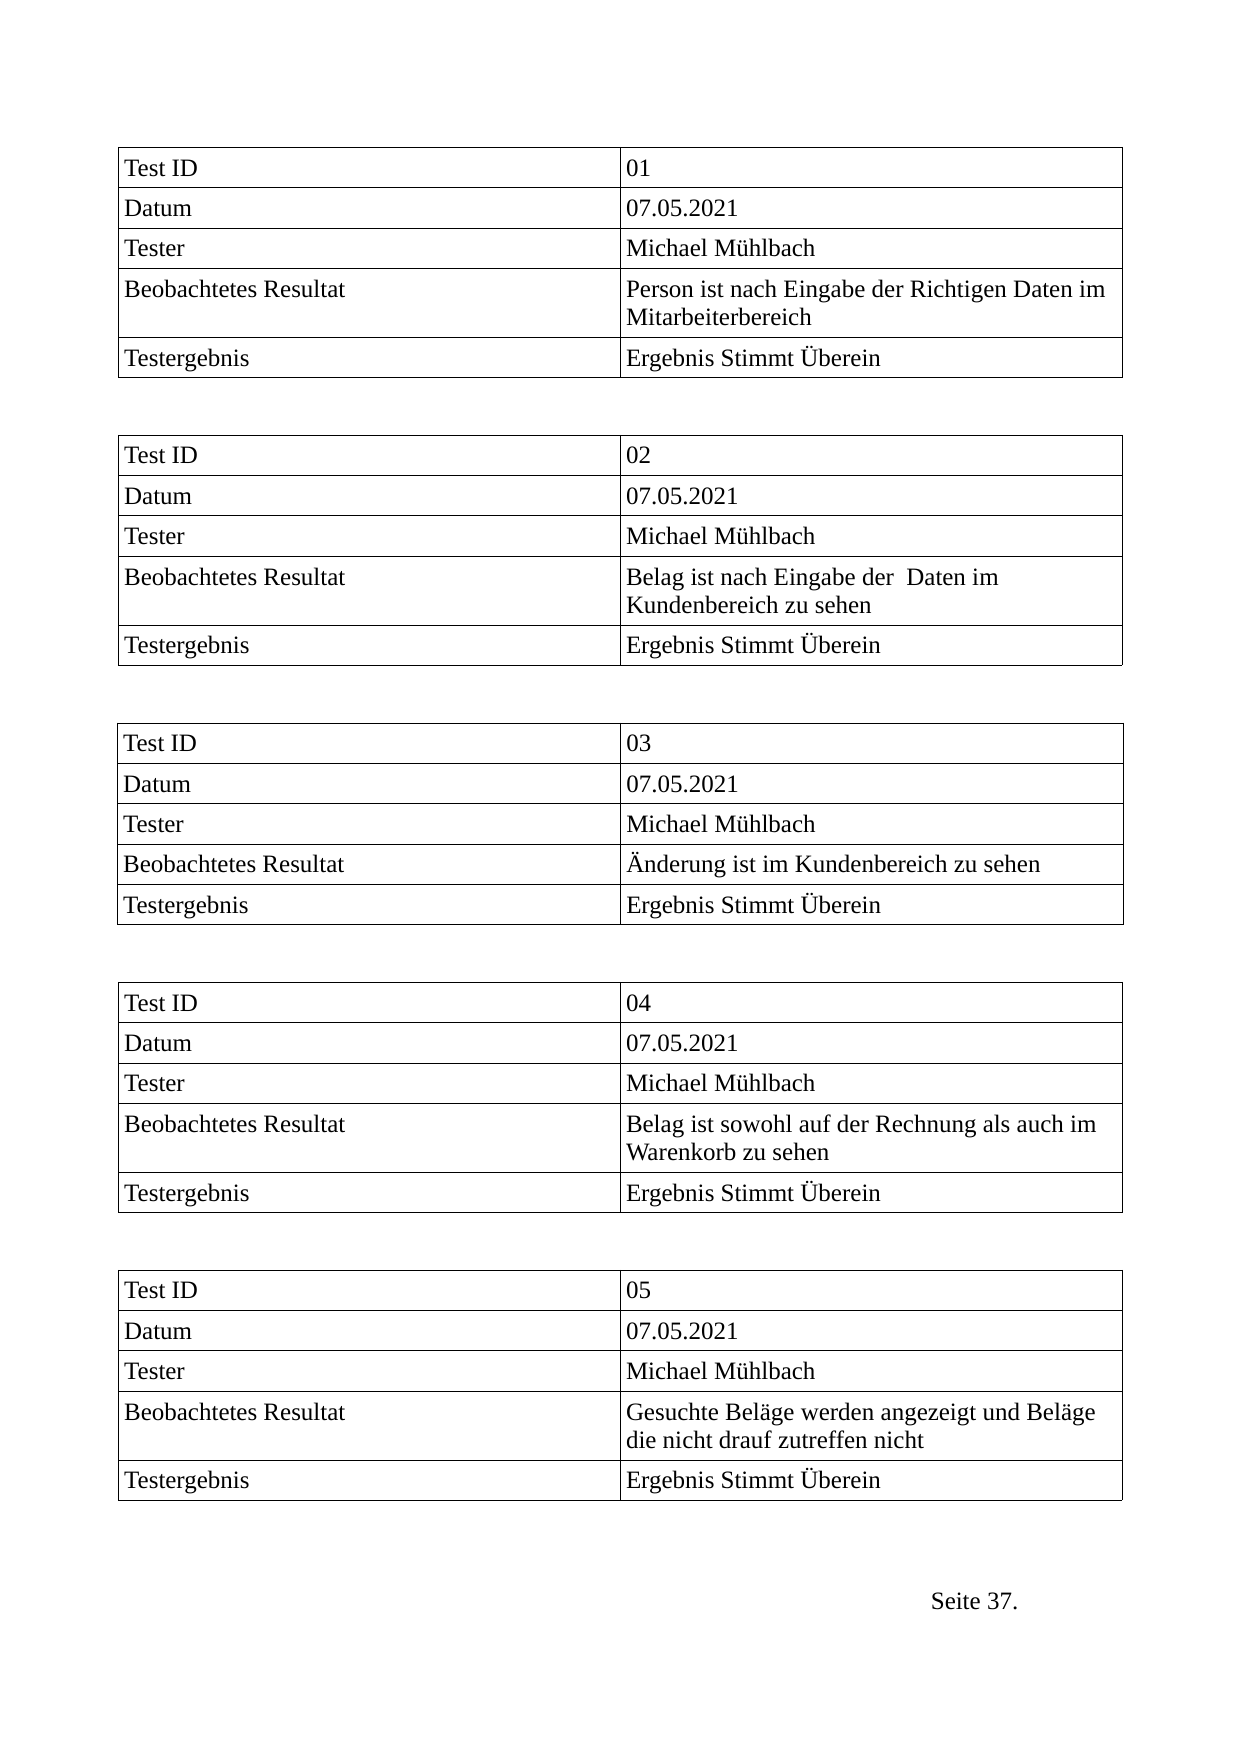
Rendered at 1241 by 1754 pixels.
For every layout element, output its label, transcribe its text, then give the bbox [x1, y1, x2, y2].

table_cell Ergebnis Stimmt Überein [621, 338, 1122, 377]
table_header 03 [621, 724, 1123, 763]
table_header 02 [621, 436, 1122, 475]
table_cell Ergebnis Stimmt Überein [621, 885, 1123, 924]
table_cell Datum [119, 1311, 620, 1350]
table_cell Datum [119, 1023, 620, 1062]
table_header Test ID [119, 983, 620, 1022]
table_cell Testergebnis [119, 338, 620, 377]
table_cell 07.05.2021 [621, 476, 1122, 515]
table_cell Tester [118, 804, 620, 844]
table_cell Beobachtetes Resultat [119, 1104, 620, 1172]
table_cell 07.05.2021 [621, 188, 1122, 227]
table_cell Änderung ist im Kundenbereich zu sehen [621, 845, 1123, 884]
table_cell Tester [119, 229, 620, 268]
table_cell Testergebnis [119, 1461, 620, 1500]
table_cell Tester [119, 1351, 620, 1391]
table_cell 07.05.2021 [621, 1311, 1122, 1350]
table_header Test ID [119, 1271, 620, 1310]
table_cell Datum [119, 476, 620, 515]
table_cell Tester [119, 516, 620, 556]
table_cell 07.05.2021 [621, 764, 1123, 803]
table_cell Belag ist sowohl auf der Rechnung als auch im Warenkorb zu sehen [621, 1104, 1122, 1172]
table_cell Belag ist nach Eingabe der Daten im Kundenbereich zu sehen [621, 557, 1122, 625]
table_header Test ID [119, 148, 620, 187]
table_cell Testergebnis [119, 1173, 620, 1212]
table_cell Michael Mühlbach [621, 1351, 1122, 1391]
table_cell Ergebnis Stimmt Überein [621, 1173, 1122, 1212]
table_cell Person ist nach Eingabe der Richtigen Daten im Mitarbeiterbereich [621, 269, 1122, 337]
table_cell Tester [119, 1064, 620, 1103]
table_header 05 [621, 1271, 1122, 1310]
table_cell Michael Mühlbach [621, 516, 1122, 556]
table_cell Ergebnis Stimmt Überein [621, 626, 1122, 665]
table_cell Testergebnis [119, 626, 620, 665]
table_cell Beobachtetes Resultat [119, 1392, 620, 1460]
table_cell Datum [119, 188, 620, 227]
table_cell 07.05.2021 [621, 1023, 1122, 1062]
table_header Test ID [119, 436, 620, 475]
table_cell Beobachtetes Resultat [119, 269, 620, 337]
table_cell Michael Mühlbach [621, 229, 1122, 268]
table_cell Michael Mühlbach [621, 804, 1123, 844]
table_cell Gesuchte Beläge werden angezeigt und Beläge die nicht drauf zutreffen nicht [621, 1392, 1122, 1460]
text Seite 37. [118, 1586, 1122, 1615]
table_cell Michael Mühlbach [621, 1064, 1122, 1103]
table_header Test ID [118, 724, 620, 763]
table_cell Beobachtetes Resultat [119, 557, 620, 625]
table_header 04 [621, 983, 1122, 1022]
table_cell Beobachtetes Resultat [118, 845, 620, 884]
table_cell Ergebnis Stimmt Überein [621, 1461, 1122, 1500]
table_cell Datum [118, 764, 620, 803]
table_cell Testergebnis [118, 885, 620, 924]
table_header 01 [621, 148, 1122, 187]
